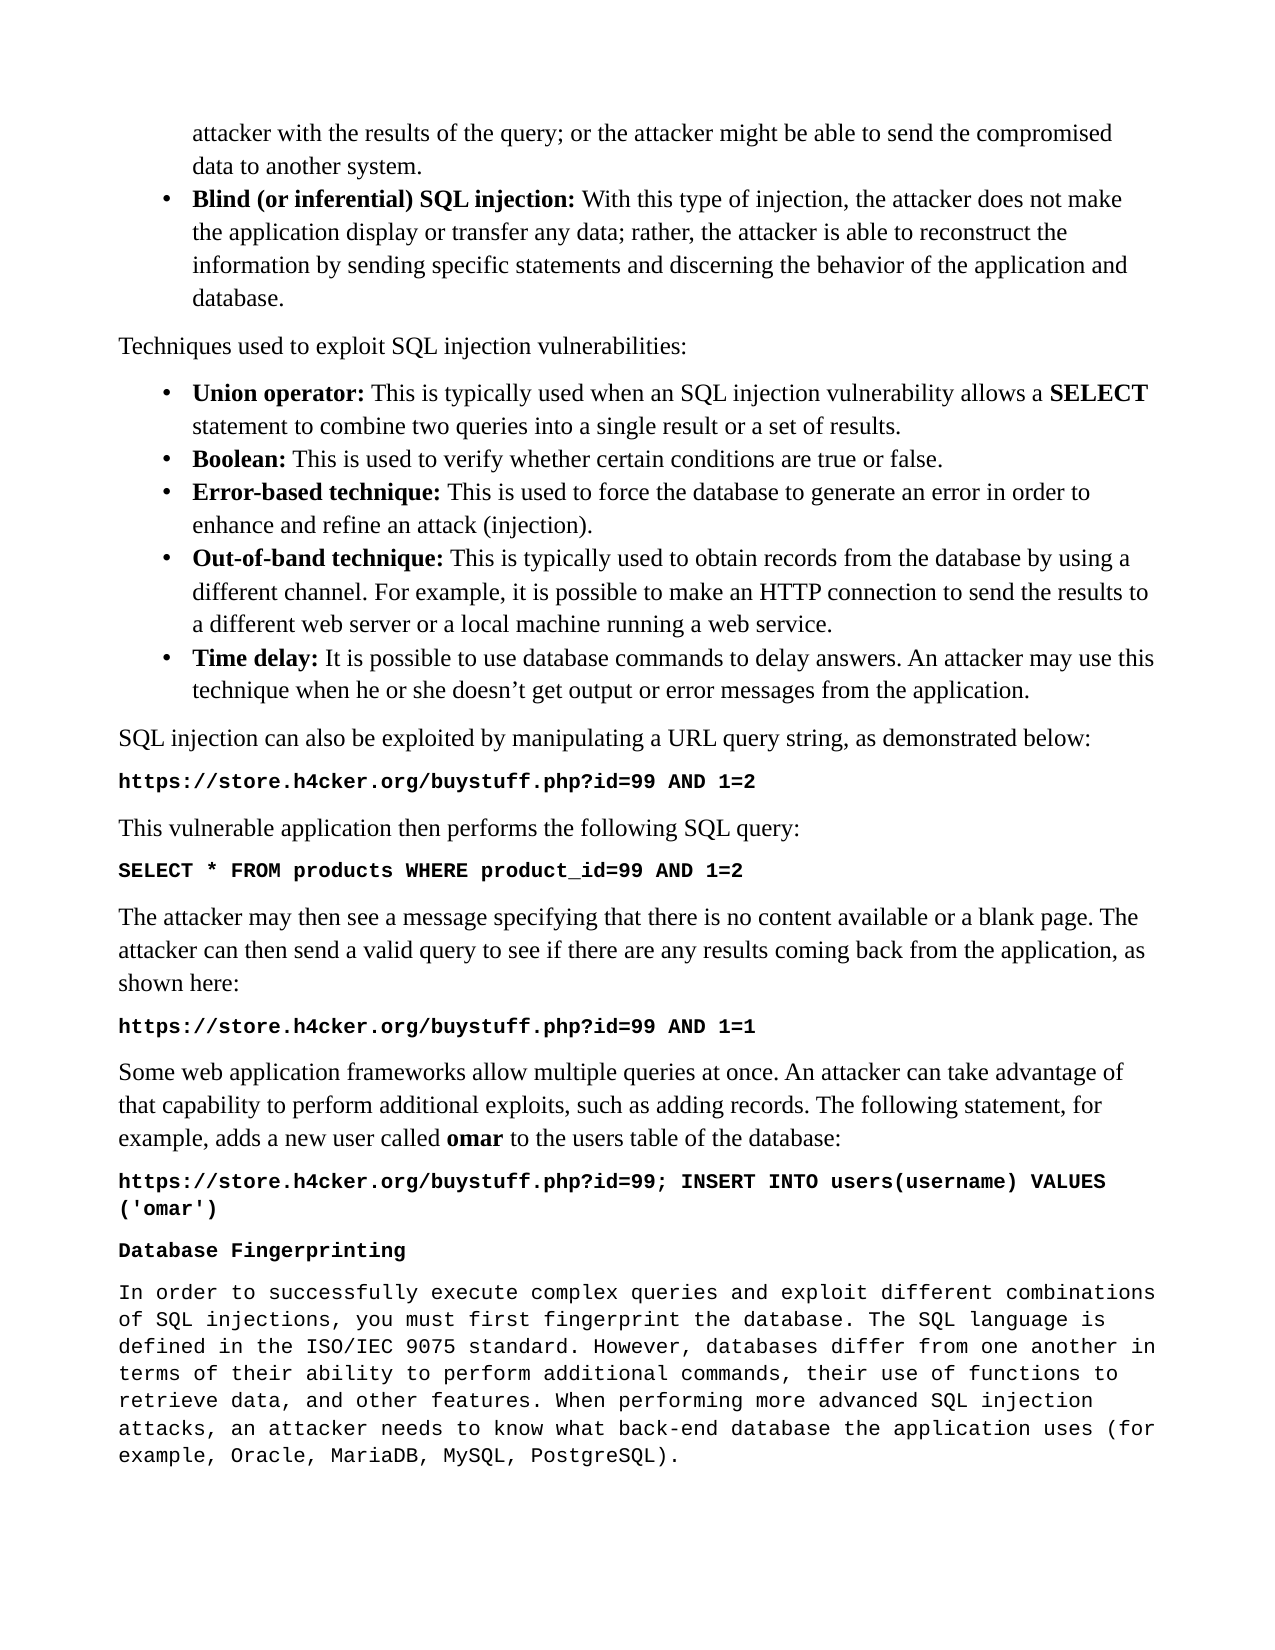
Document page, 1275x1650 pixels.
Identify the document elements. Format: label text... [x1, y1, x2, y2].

list attacker with the results of the query; or the attacker might be able to send the compromised data to another system. [162, 118, 1157, 180]
text This vulnerable application then performs the following SQL query: [118, 813, 1157, 841]
text In order to successfully execute complex queries and exploit different combinations of SQL injections, you must first fingerprint the database. The SQL language is defined in the ISO/IEC 9075 standard. However, databases differ from one another in terms of their ability to perform additional commands, their use of functions to retrieve data, and other features. When performing more advanced SQL injection attacks, an attacker needs to know what back-end database the application uses (for example, Oracle, MariaDB, MySQL, PostgreSQL). [118, 1282, 1157, 1468]
text Some web application frameworks allow multiple queries at once. An attacker can take advantage of that capability to perform additional exploits, such as adding records. The following statement, for example, adds a new user called omar to the users table of the database: [118, 1057, 1157, 1152]
list Union operator: This is typically used when an SQL injection vulnerability allows a SELECT statement to combine two queries into a single result or a set of results. [162, 378, 1157, 440]
text The attacker may then see a message specifying that there is no content available or a blank page. The attacker can then send a valid query to see if there are any results coming back from the application, as shown here: [118, 902, 1157, 997]
list Error-based technique: This is used to force the database to generate an error in order to enhance and refine an attack (injection). [162, 477, 1157, 539]
list Time delay: It is possible to use database commands to delay answers. An attacker may use this technique when he or she doesn’t get output or error messages from the application. [162, 643, 1157, 704]
text https://store.h4cker.org/buystuff.php?id=99; INSERT INTO users(username) VALUES ('omar') [118, 1171, 1157, 1222]
list Blind (or inferential) SQL injection: With this type of injection, the attacker does not make the application display or transfer any data; rather, the attacker is able to reconstruct the information by sending specific statements and discerning the behavior of the application and database. [162, 184, 1157, 312]
text https://store.h4cker.org/buystuff.php?id=99 AND 1=1 [118, 1016, 1157, 1039]
text https://store.h4cker.org/buystuff.php?id=99 AND 1=2 [118, 771, 1157, 794]
text SQL injection can also be exploited by manipulating a URL query string, as demonstrated below: [118, 723, 1157, 752]
text SELECT * FROM products WHERE product_id=99 AND 1=2 [118, 860, 1157, 884]
list Boolean: This is used to verify whether certain conditions are true or false. [162, 444, 1157, 473]
text Database Fingerprinting [118, 1240, 1157, 1264]
text Techniques used to exploit SQL injection vulnerabilities: [118, 331, 1157, 359]
list Out-of-band technique: This is typically used to obtain records from the database by using a different channel. For example, it is possible to make an HTTP connection to send the results to a different web server or a local machine running a web service. [162, 543, 1157, 638]
